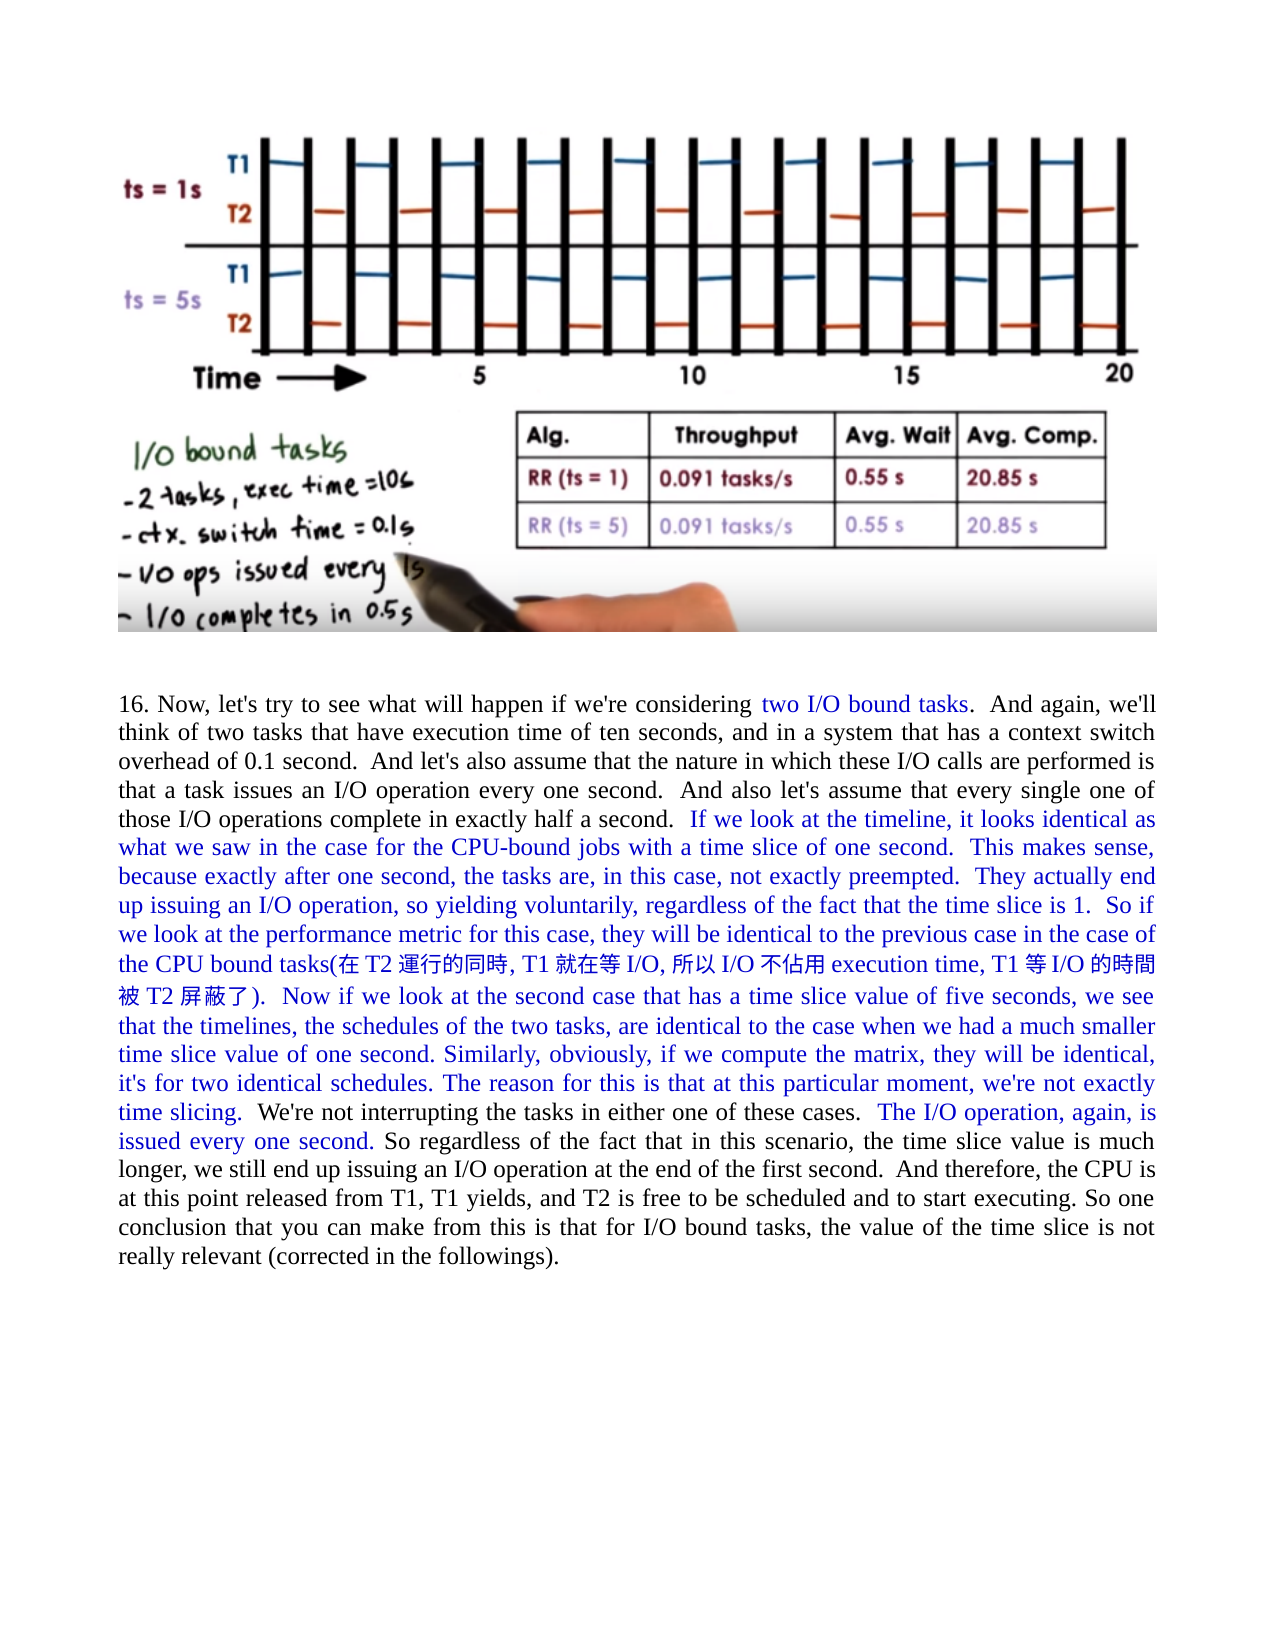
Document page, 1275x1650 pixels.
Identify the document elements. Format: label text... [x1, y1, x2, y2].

text 16. Now, let's try to see what will happen if we're considering two I/O bound tasks. And again, we'll think of two tasks that have execution time of ten seconds, and in a system that has a context switch overhead of 0.1 second. And let's also assume that the nature in which these I/O calls are performed is that a task issues an I/O operation every one second. And also let's assume that every single one of those I/O operations complete in exactly half a second. If we look at the timeline, it looks identical as what we saw in the case for the CPU-bound jobs with a time slice of one second. This makes sense, because exactly after one second, the tasks are, in this case, not exactly preempted. They actually end up issuing an I/O operation, so yielding voluntarily, regardless of the fact that the time slice is 1. So if we look at the performance metric for this case, they will be identical to the previous case in the case of the CPU bound tasks(在T2運行的同時, T1就在等I/O, 所以I/O不佔用execution time, T1等I/O的時間被T2屏蔽了). Now if we look at the second case that has a time slice value of five seconds, we see that the timelines, the schedules of the two tasks, are identical to the case when we had a much smaller time slice value of one second. Similarly, obviously, if we compute the matrix, they will be identical, it's for two identical schedules. The reason for this is that at this particular moment, we're not exactly time slicing. We're not interrupting the tasks in either one of these cases. The I/O operation, again, is issued every one second. So regardless of the fact that in this scenario, the time slice value is much longer, we still end up issuing an I/O operation at the end of the first second. And therefore, the CPU is at this point released from T1, T1 yields, and T2 is free to be scheduled and to start executing. So one conclusion that you can make from this is that for I/O bound tasks, the value of the time slice is not really relevant (corrected in the followings). [118, 689, 1157, 1269]
picture [118, 118, 1157, 632]
